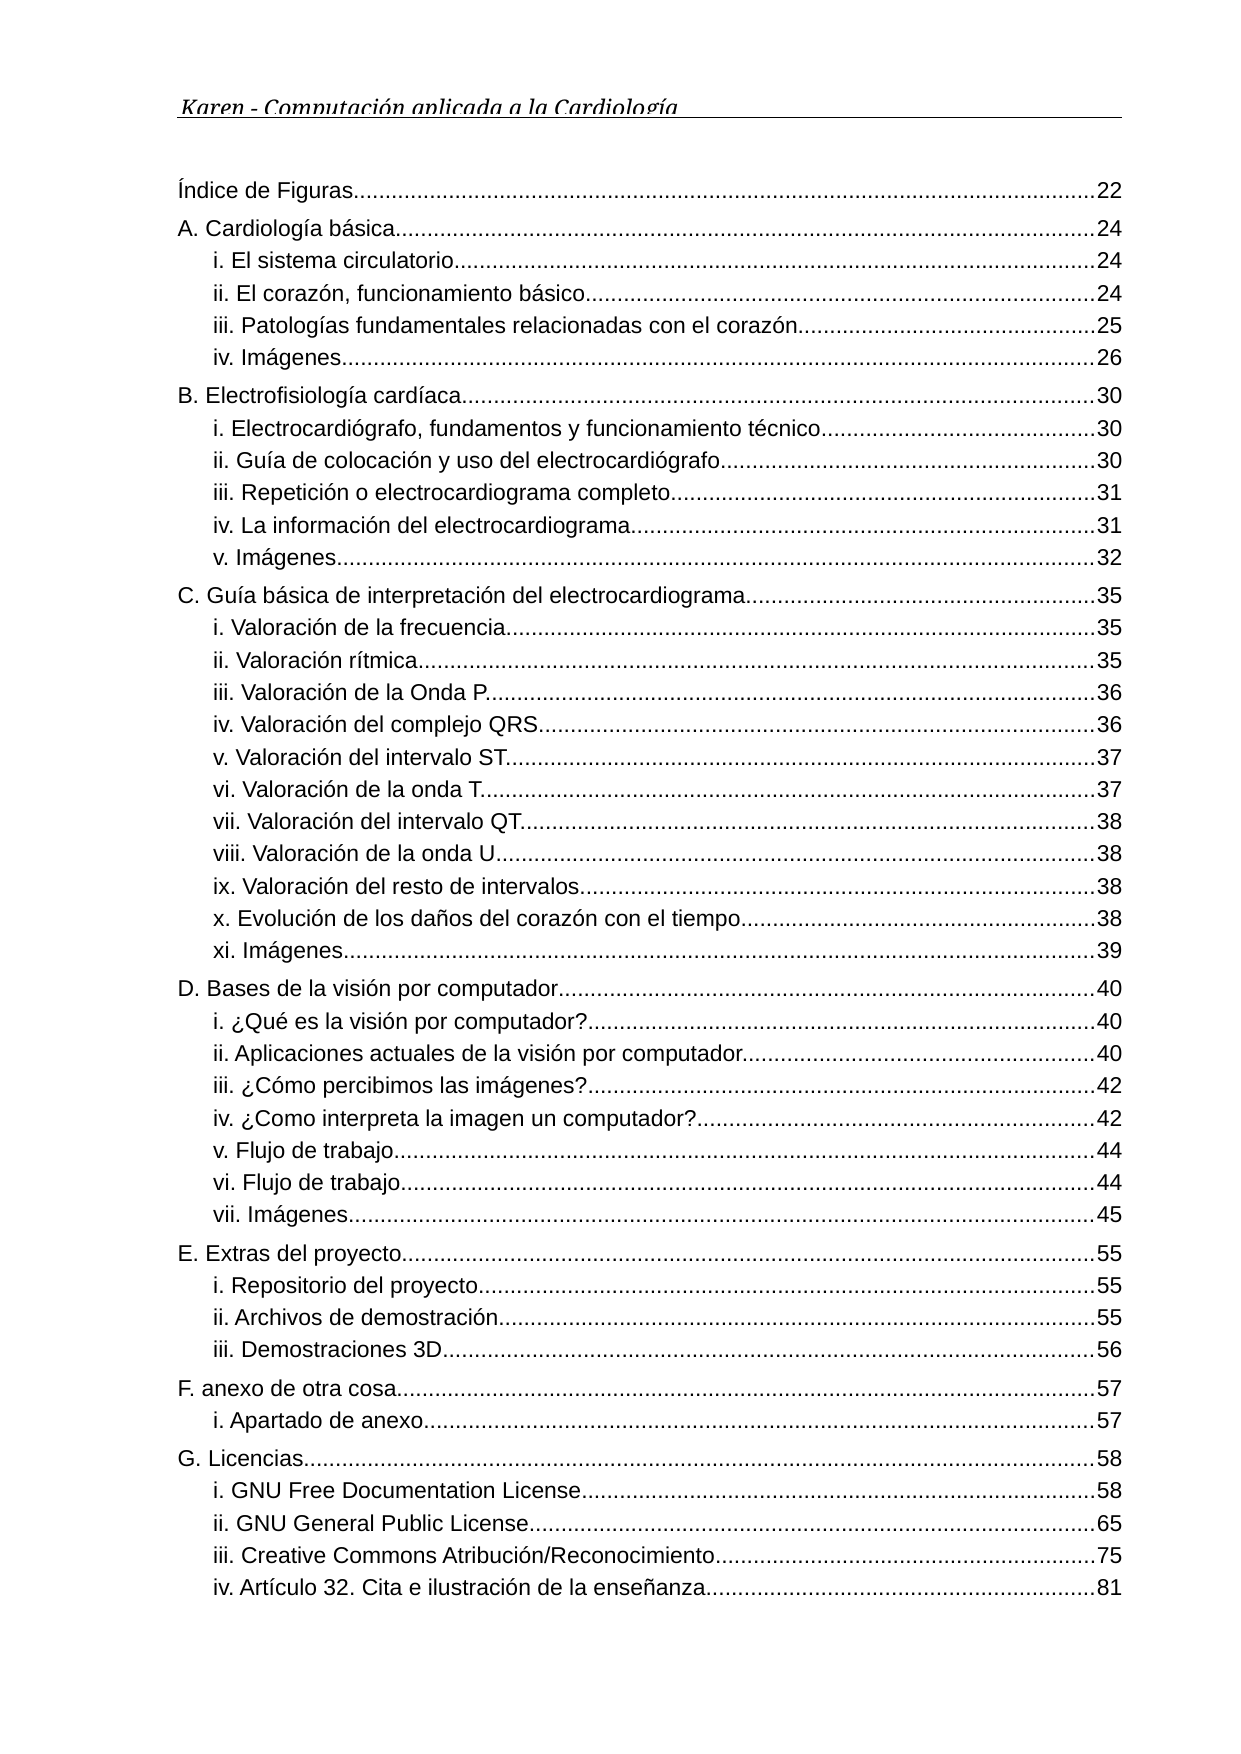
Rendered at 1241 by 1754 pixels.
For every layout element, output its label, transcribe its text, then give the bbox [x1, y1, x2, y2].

text ii. Aplicaciones actuales de la visión por computador. 40 [207, 1040, 1122, 1066]
text v. Valoración del intervalo ST. 37 [207, 743, 1122, 770]
text v. Imágenes 32 [207, 544, 1122, 570]
text iii. Creative Commons Atribución/Reconocimiento 75 [207, 1542, 1122, 1568]
text iv. Imágenes 26 [207, 344, 1122, 371]
text xi. Imágenes. 39 [207, 937, 1122, 964]
text vii. Valoración del intervalo QT. 38 [207, 808, 1122, 834]
text i. Apartado de anexo 57 [207, 1407, 1122, 1433]
text ix. Valoración del resto de intervalos. 38 [207, 873, 1122, 899]
text v. Flujo de trabajo 44 [207, 1137, 1122, 1163]
text Índice de Figuras 22 [177, 177, 1122, 203]
text G. Licencias 58 [177, 1445, 1122, 1471]
text D. Bases de la visión por computador 40 [177, 975, 1122, 1002]
text iii. Repetición o electrocardiograma completo 31 [207, 479, 1122, 506]
text iv. Valoración del complejo QRS. 36 [207, 711, 1122, 738]
text iv. Artículo 32. Cita e ilustración de la enseñanza 81 [207, 1574, 1122, 1601]
text F. anexo de otra cosa 57 [177, 1374, 1122, 1401]
text vii. Imágenes 45 [207, 1201, 1122, 1228]
text vi. Valoración de la onda T. 37 [207, 776, 1122, 802]
text iii. Demostraciones 3D 56 [207, 1336, 1122, 1363]
text iii. Valoración de la Onda P. 36 [207, 679, 1122, 705]
text viii. Valoración de la onda U. 38 [207, 840, 1122, 867]
text A. Cardiología básica 24 [177, 215, 1122, 242]
text ii. El corazón, funcionamiento básico 24 [207, 280, 1122, 306]
text iv. La información del electrocardiograma 31 [207, 512, 1122, 538]
text i. GNU Free Documentation License 58 [207, 1477, 1122, 1504]
text E. Extras del proyecto 55 [177, 1239, 1122, 1266]
text i. Electrocardiógrafo, fundamentos y funcionamiento técnico 30 [207, 415, 1122, 441]
text B. Electrofisiología cardíaca 30 [177, 382, 1122, 409]
text i. Valoración de la frecuencia. 35 [207, 614, 1122, 641]
text ii. GNU General Public License 65 [207, 1509, 1122, 1536]
text i. ¿Qué es la visión por computador? 40 [207, 1008, 1122, 1034]
text iii. Patologías fundamentales relacionadas con el corazón 25 [207, 312, 1122, 338]
text ii. Valoración rítmica. 35 [207, 647, 1122, 673]
text i. Repositorio del proyecto 55 [207, 1272, 1122, 1298]
text C. Guía básica de interpretación del electrocardiograma 35 [177, 582, 1122, 608]
text i. El sistema circulatorio 24 [207, 247, 1122, 274]
text iv. ¿Como interpreta la imagen un computador? 42 [207, 1104, 1122, 1131]
text vi. Flujo de trabajo 44 [207, 1169, 1122, 1196]
text ii. Guía de colocación y uso del electrocardiógrafo 30 [207, 447, 1122, 473]
text ii. Archivos de demostración 55 [207, 1304, 1122, 1331]
text iii. ¿Cómo percibimos las imágenes? 42 [207, 1072, 1122, 1099]
text x. Evolución de los daños del corazón con el tiempo. 38 [207, 905, 1122, 931]
